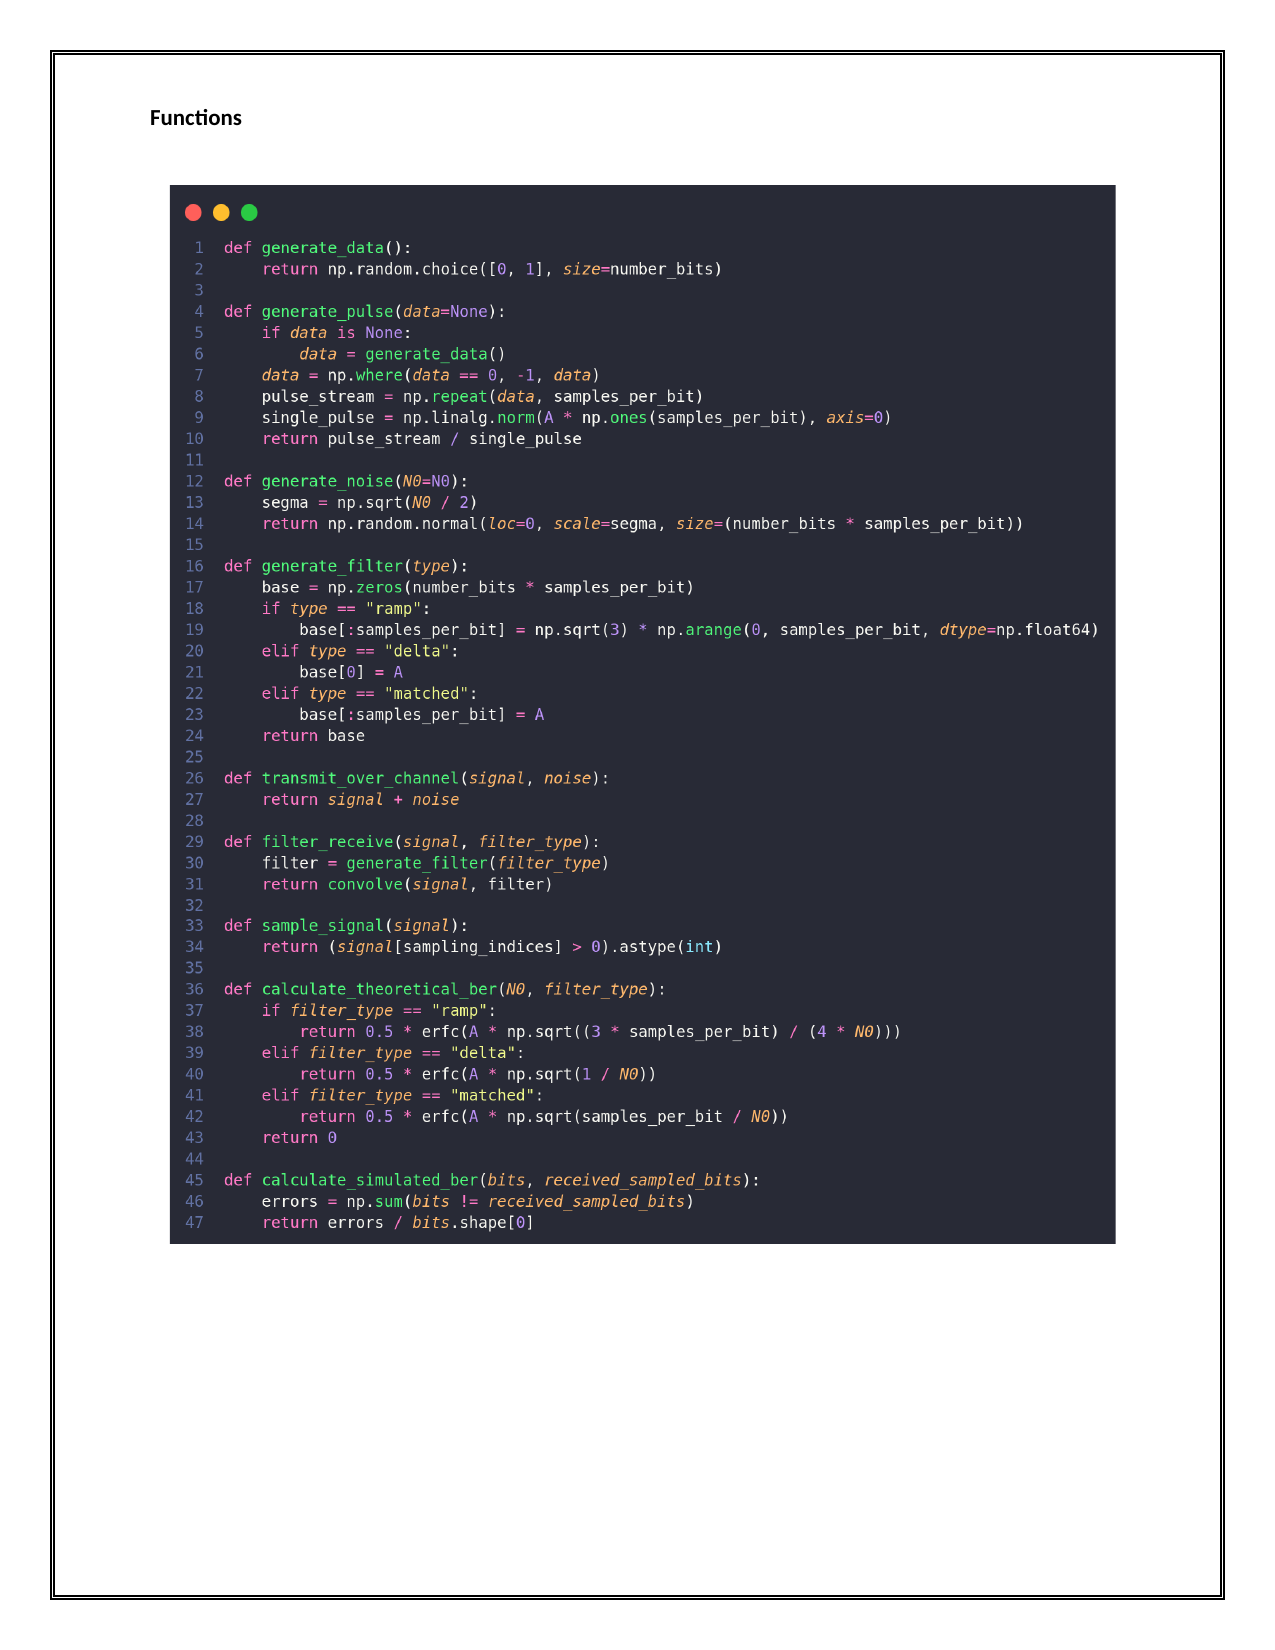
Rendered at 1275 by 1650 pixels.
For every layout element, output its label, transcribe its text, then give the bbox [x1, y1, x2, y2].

text Functions [150, 103, 1200, 131]
picture [169, 185, 1116, 1244]
